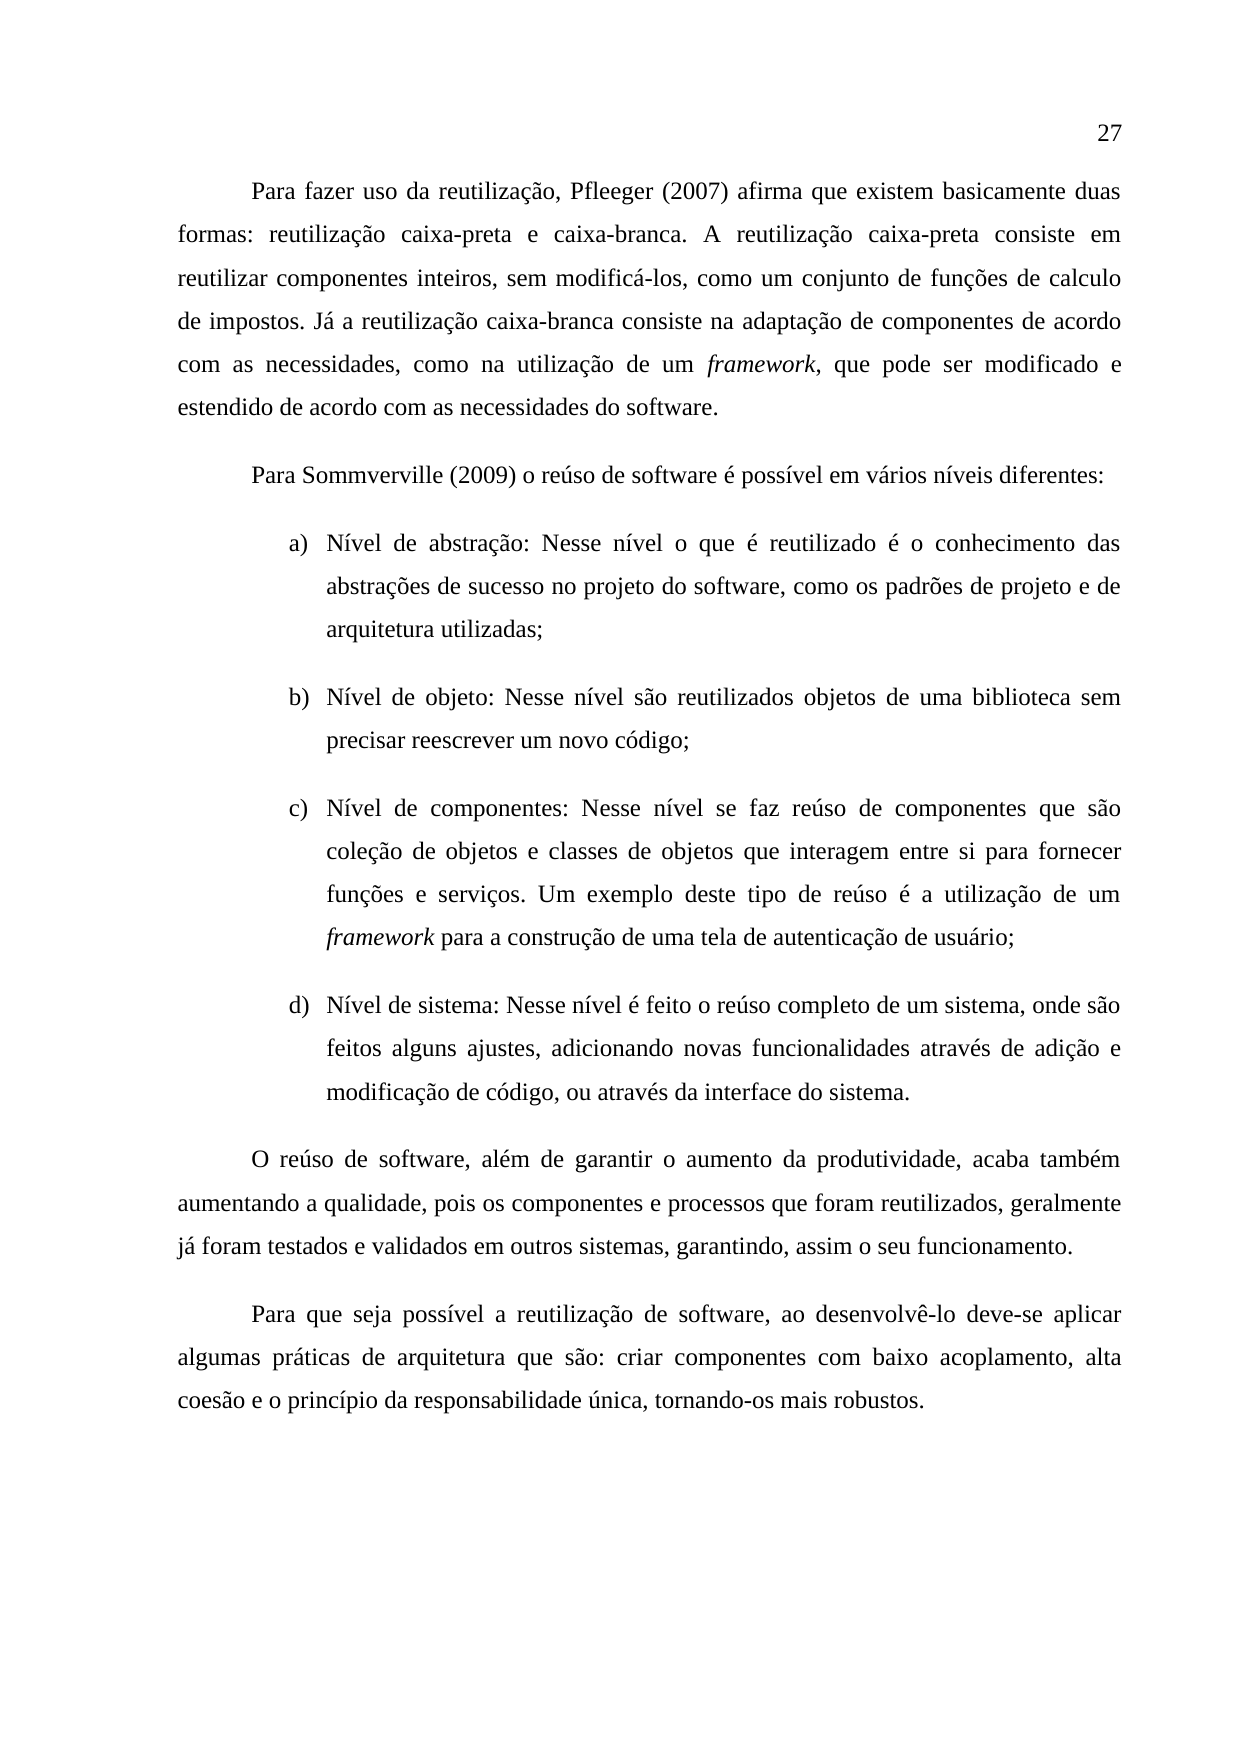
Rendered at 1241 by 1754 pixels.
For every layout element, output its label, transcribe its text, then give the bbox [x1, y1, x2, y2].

text O reúso de software, além de garantir o aumento da produtividade, acaba também aumentando a qualidade, pois os componentes e processos que foram reutilizados, geralmente já foram testados e validados em outros sistemas, garantindo, assim o seu funcionamento. [177, 1144, 1122, 1259]
list Nível de abstração: Nesse nível o que é reutilizado é o conhecimento das abstrações de sucesso no projeto do software, como os padrões de projeto e de arquitetura utilizadas; [288, 528, 1122, 643]
list Nível de componentes: Nesse nível se faz reúso de componentes que são coleção de objetos e classes de objetos que interagem entre si para fornecer funções e serviços. Um exemplo deste tipo de reúso é a utilização de um framework para a construção de uma tela de autenticação de usuário; [288, 793, 1122, 951]
list Nível de sistema: Nesse nível é feito o reúso completo de um sistema, onde são feitos alguns ajustes, adicionando novas funcionalidades através de adição e modificação de código, ou através da interface do sistema. [288, 990, 1122, 1105]
text Para Sommverville (2009) o reúso de software é possível em vários níveis diferentes: [177, 460, 1122, 489]
text Para que seja possível a reutilização de software, ao desenvolvê-lo deve-se aplicar algumas práticas de arquitetura que são: criar componentes com baixo acoplamento, alta coesão e o princípio da responsabilidade única, tornando-os mais robustos. [177, 1299, 1122, 1414]
text Para fazer uso da reutilização, Pfleeger (2007) afirma que existem basicamente duas formas: reutilização caixa-preta e caixa-branca. A reutilização caixa-preta consiste em reutilizar componentes inteiros, sem modificá-los, como um conjunto de funções de calculo de impostos. Já a reutilização caixa-branca consiste na adaptação de componentes de acordo com as necessidades, como na utilização de um framework, que pode ser modificado e estendido de acordo com as necessidades do software. [177, 176, 1122, 421]
list Nível de objeto: Nesse nível são reutilizados objetos de uma biblioteca sem precisar reescrever um novo código; [288, 682, 1122, 754]
